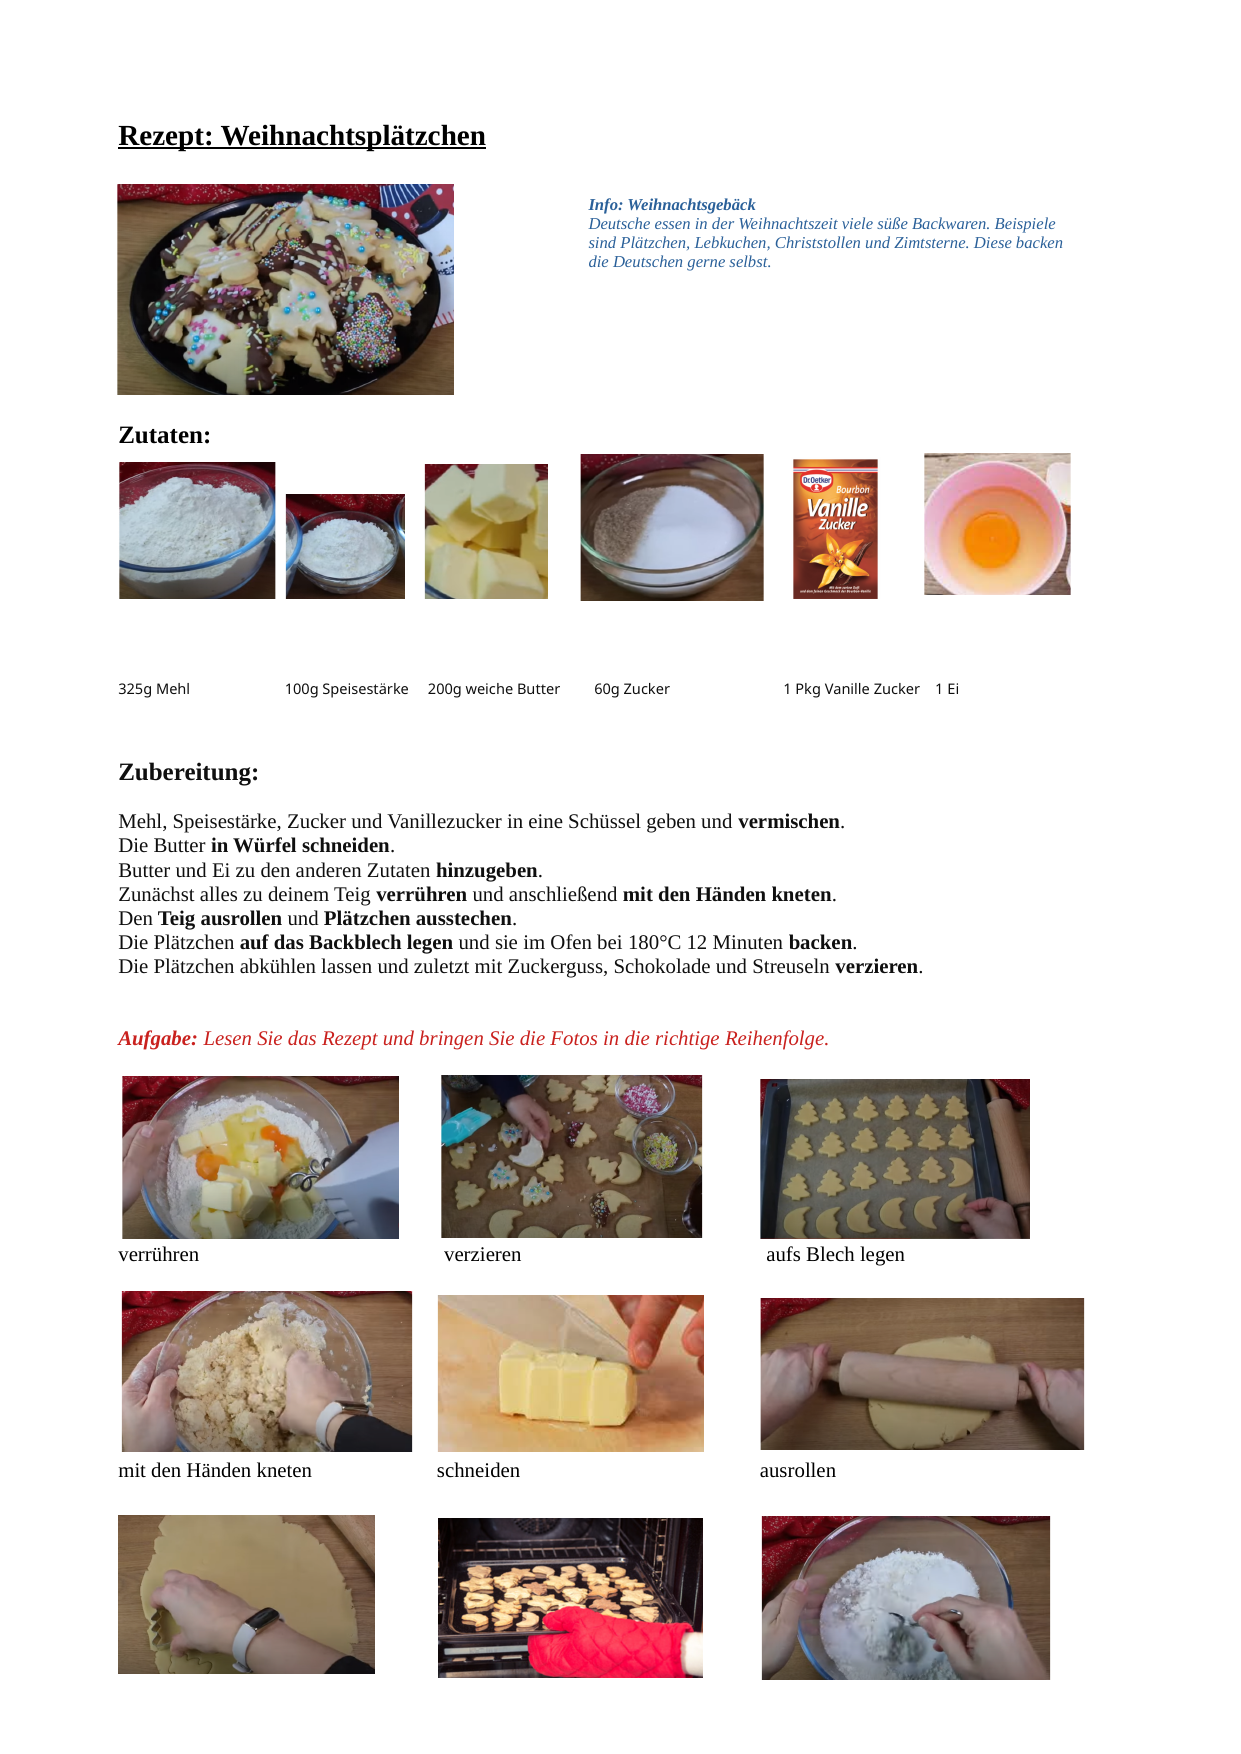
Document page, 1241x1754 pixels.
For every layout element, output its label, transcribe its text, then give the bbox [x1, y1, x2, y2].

text Die Butter in Würfel schneiden. [118, 833, 1122, 857]
picture [760, 1298, 1085, 1450]
text Aufgabe: Lesen Sie das Rezept und bringen Sie die Fotos in die richtige Reihenfolge. [118, 1026, 1122, 1050]
picture [761, 1516, 1051, 1680]
text Mehl, Speisestärke, Zucker und Vanillezucker in eine Schüssel geben und vermischen. [118, 809, 1122, 833]
picture [285, 494, 405, 599]
picture [790, 457, 881, 599]
text verrühren verzieren aufs Blech legen [118, 1242, 1122, 1266]
text 325g Mehl 100g Speisestärke 200g weiche Butter 60g Zucker 1 Pkg Vanille Zucker 1 Ei [118, 679, 1122, 699]
text Die Plätzchen auf das Backblech legen und sie im Ofen bei 180°C 12 Minuten backen. [118, 930, 1122, 954]
text Rezept: Weihnachtsplätzchen [118, 118, 1122, 152]
text Zunächst alles zu deinem Teig verrühren und anschließend mit den Händen kneten. [118, 882, 1122, 906]
picture [438, 1518, 703, 1678]
picture [424, 464, 548, 599]
text mit den Händen kneten schneiden ausrollen [118, 1458, 1122, 1482]
picture [760, 1079, 1030, 1239]
text Butter und Ei zu den anderen Zutaten hinzugeben. [118, 857, 1122, 882]
picture [118, 1515, 375, 1674]
text Zubereitung: [118, 757, 1122, 785]
picture [437, 1295, 704, 1452]
picture [122, 1076, 399, 1239]
picture [441, 1075, 703, 1238]
picture [924, 453, 1071, 595]
text Die Plätzchen abkühlen lassen und zuletzt mit Zuckerguss, Schokolade und Streuseln verzieren. [118, 954, 1122, 978]
picture [121, 1291, 413, 1452]
text Den Teig ausrollen und Plätzchen ausstechen. [118, 906, 1122, 930]
text Zutaten: [118, 420, 1122, 449]
picture [117, 184, 454, 395]
picture [118, 462, 276, 599]
picture [580, 454, 764, 601]
